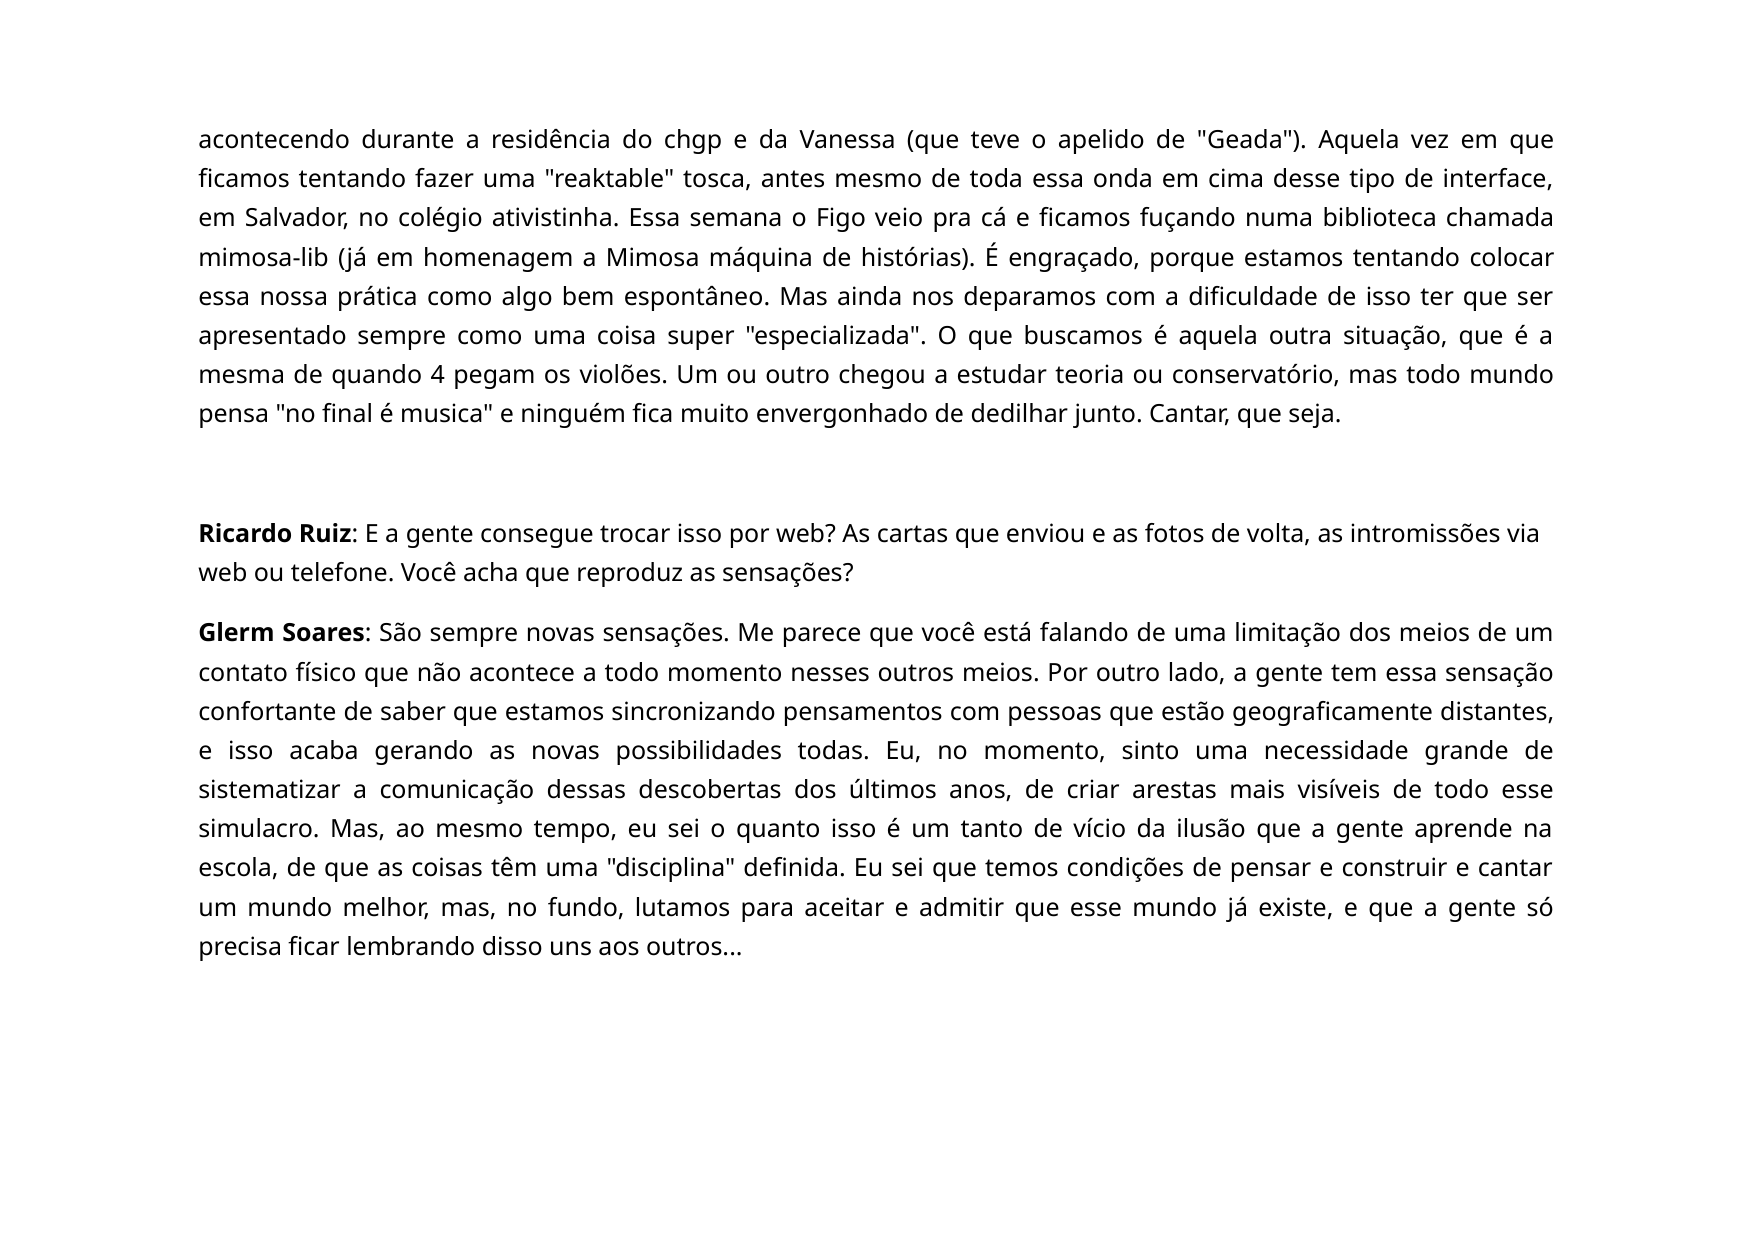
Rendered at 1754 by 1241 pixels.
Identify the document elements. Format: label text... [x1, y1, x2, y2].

text Glerm Soares: São sempre novas sensações. Me parece que você está falando de uma limitação dos meios de um contato físico que não acontece a todo momento nesses outros meios. Por outro lado, a gente tem essa sensação confortante de saber que estamos sincronizando pensamentos com pessoas que estão geograficamente distantes, e isso acaba gerando as novas possibilidades todas. Eu, no momento, sinto uma necessidade grande de sistematizar a comunicação dessas descobertas dos últimos anos, de criar arestas mais visíveis de todo esse simulacro. Mas, ao mesmo tempo, eu sei o quanto isso é um tanto de vício da ilusão que a gente aprende na escola, de que as coisas têm uma "disciplina" definida. Eu sei que temos condições de pensar e construir e cantar um mundo melhor, mas, no fundo, lutamos para aceitar e admitir que esse mundo já existe, e que a gente só precisa ficar lembrando disso uns aos outros... [198, 615, 1556, 962]
text Ricardo Ruiz: E a gente consegue trocar isso por web? As cartas que enviou e as fotos de volta, as intromissões via web ou telefone. Você acha que reproduz as sensações? [198, 516, 1556, 589]
text acontecendo durante a residência do chgp e da Vanessa (que teve o apelido de "Geada"). Aquela vez em que ficamos tentando fazer uma "reaktable" tosca, antes mesmo de toda essa onda em cima desse tipo de interface, em Salvador, no colégio ativistinha. Essa semana o Figo veio pra cá e ficamos fuçando numa biblioteca chamada mimosa-lib (já em homenagem a Mimosa máquina de histórias). É engraçado, porque estamos tentando colocar essa nossa prática como algo bem espontâneo. Mas ainda nos deparamos com a dificuldade de isso ter que ser apresentado sempre como uma coisa super "especializada". O que buscamos é aquela outra situação, que é a mesma de quando 4 pegam os violões. Um ou outro chegou a estudar teoria ou conservatório, mas todo mundo pensa "no final é musica" e ninguém fica muito envergonhado de dedilhar junto. Cantar, que seja. [198, 122, 1556, 430]
